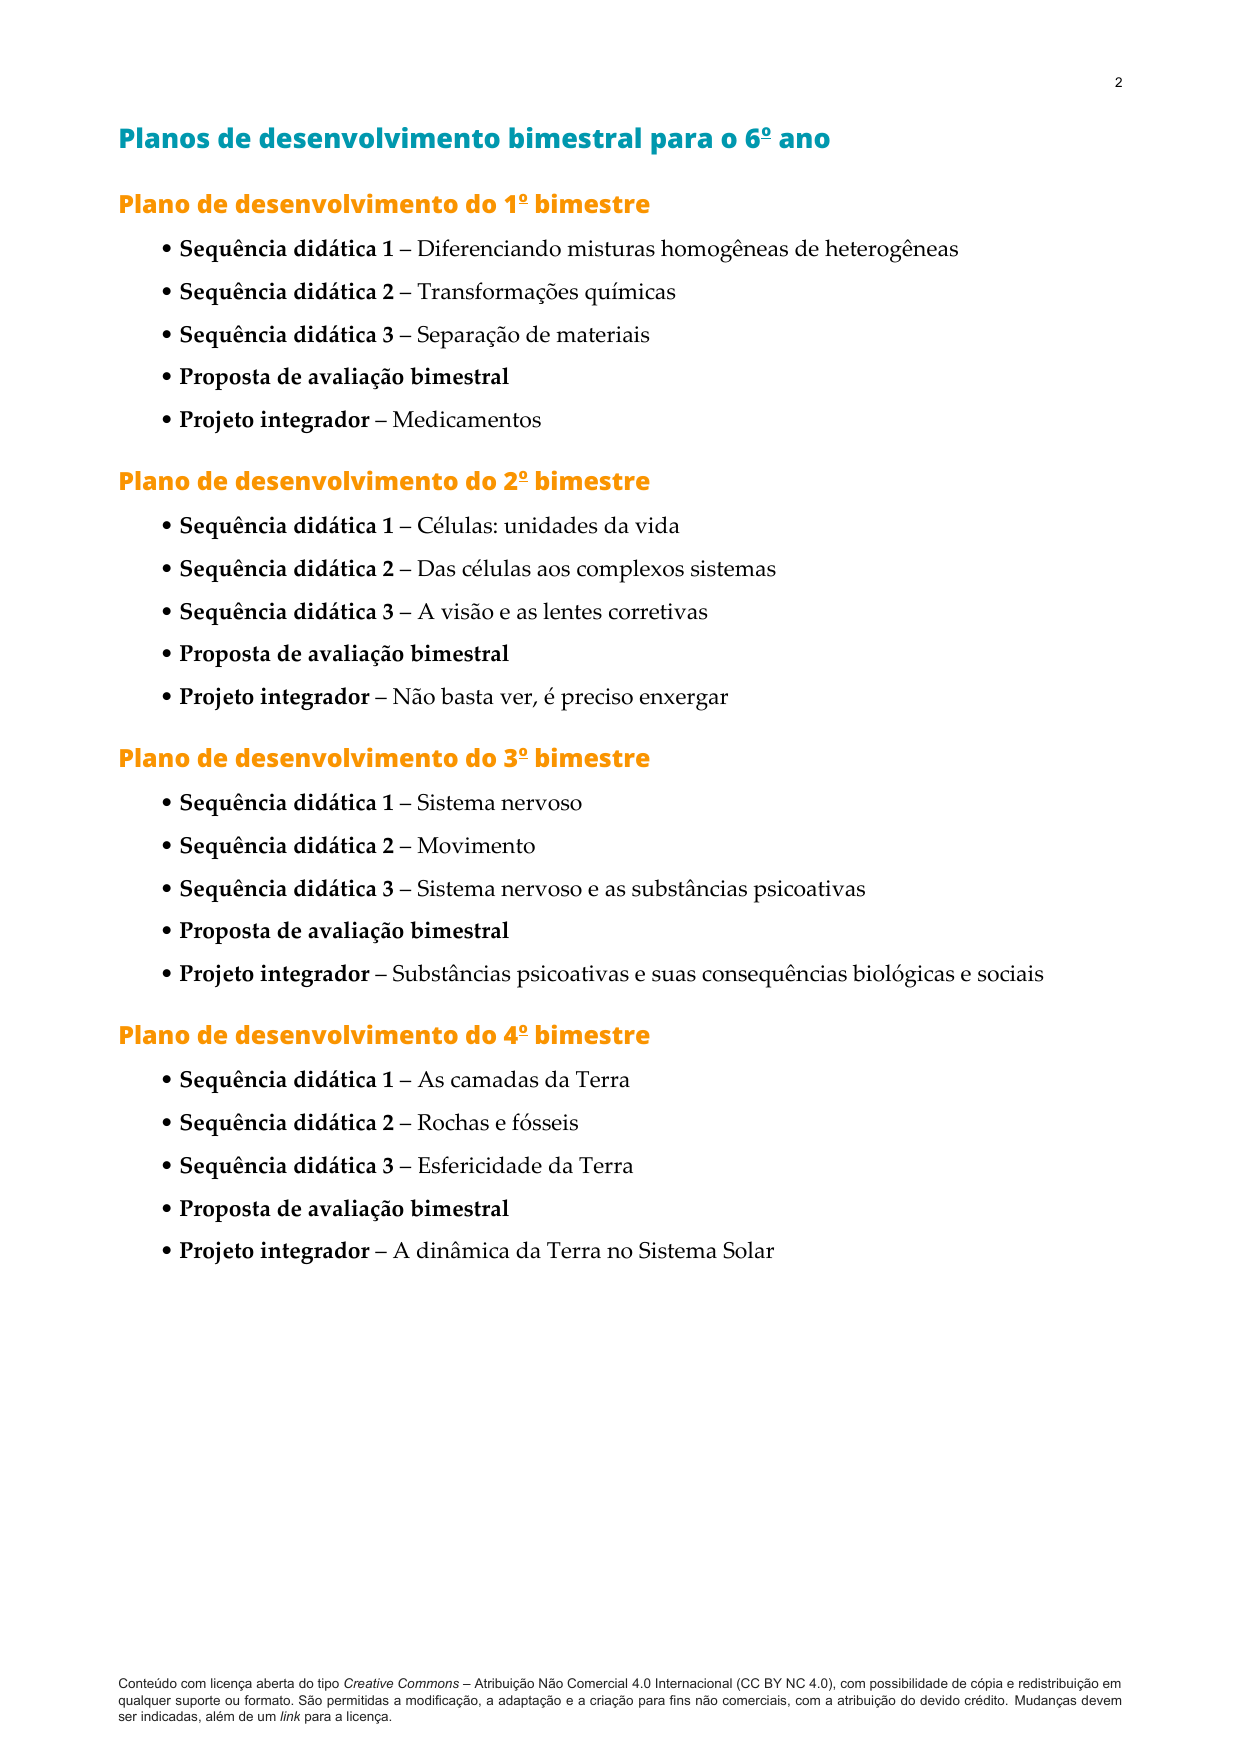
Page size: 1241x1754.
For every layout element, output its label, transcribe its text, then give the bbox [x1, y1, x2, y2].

text • Sequência didática 3 – A visão e as lentes corretivas [118, 595, 1122, 626]
text • Sequência didática 2 – Rochas e fósseis [159, 1106, 1122, 1137]
text • Sequência didática 3 – Separação de materiais [118, 318, 1122, 348]
text • Sequência didática 1 – Células: unidades da vida [118, 509, 1122, 540]
text • Proposta de avaliação bimestral [118, 1192, 1122, 1222]
text • Sequência didática 3 – Esfericidade da Terra [118, 1149, 1122, 1180]
text • Projeto integrador – A dinâmica da Terra no Sistema Solar [118, 1234, 1122, 1265]
text Plano de desenvolvimento do 3o bimestre [118, 741, 1122, 774]
text • Sequência didática 3 – Sistema nervoso e as substâncias psicoativas [118, 872, 1122, 903]
text • Projeto integrador – Medicamentos [118, 403, 1122, 434]
text • Sequência didática 1 – As camadas da Terra [159, 1063, 1122, 1094]
text • Proposta de avaliação bimestral [118, 637, 1122, 668]
text Plano de desenvolvimento do 2o bimestre [118, 463, 1122, 497]
text • Sequência didática 1 – Sistema nervoso [118, 786, 1122, 817]
text Plano de desenvolvimento do 4o bimestre [118, 1018, 1122, 1052]
text • Proposta de avaliação bimestral [118, 914, 1122, 945]
text Planos de desenvolvimento bimestral para o 6o ano [118, 120, 1122, 157]
text • Projeto integrador – Substâncias psicoativas e suas consequências biológicas e sociais [118, 957, 1122, 988]
text Plano de desenvolvimento do 1o bimestre [118, 186, 1122, 220]
text • Proposta de avaliação bimestral [118, 360, 1122, 391]
text • Sequência didática 2 – Das células aos complexos sistemas [118, 552, 1122, 583]
text • Sequência didática 2 – Movimento [118, 829, 1122, 860]
text • Sequência didática 1 – Diferenciando misturas homogêneas de heterogêneas [118, 232, 1122, 263]
text • Projeto integrador – Não basta ver, é preciso enxergar [118, 680, 1122, 711]
text • Sequência didática 2 – Transformações químicas [118, 275, 1122, 306]
